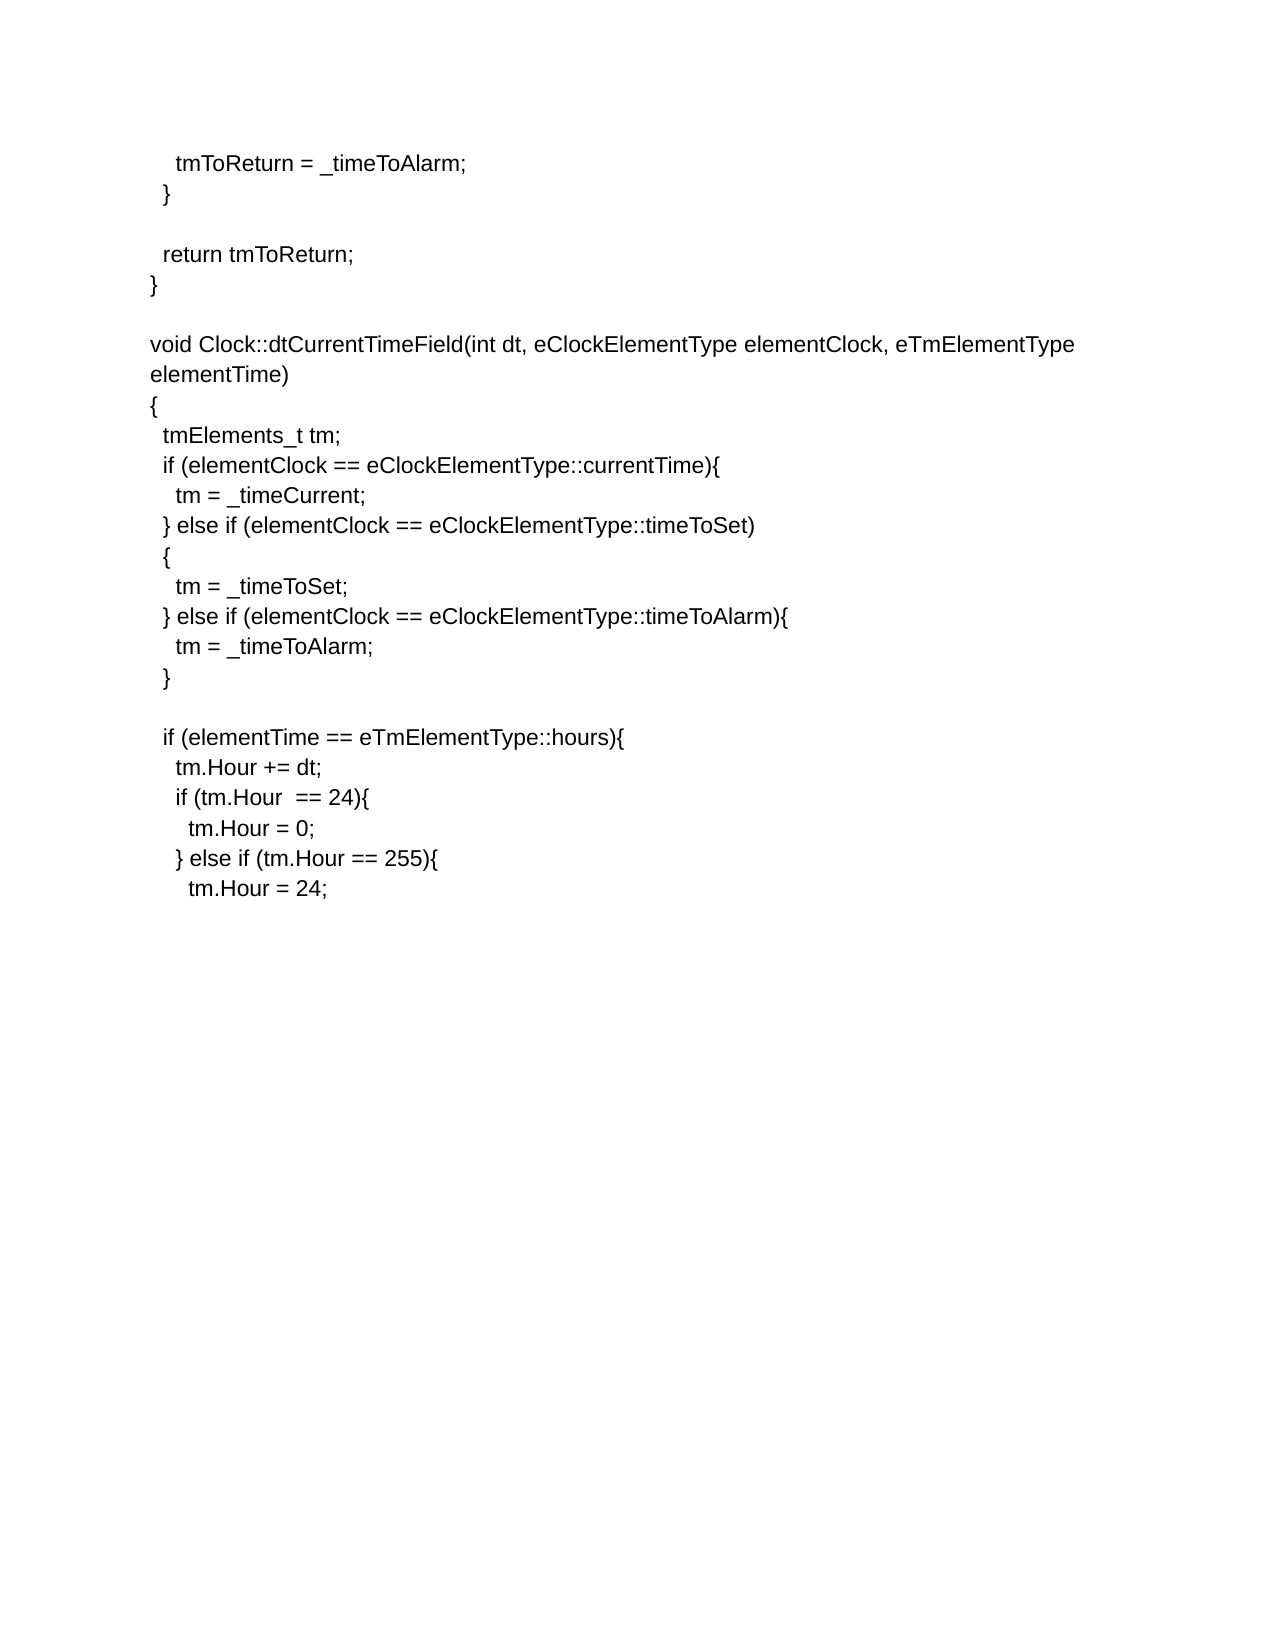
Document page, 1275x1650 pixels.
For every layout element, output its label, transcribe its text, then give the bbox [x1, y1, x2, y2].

text { [150, 543, 1125, 569]
text tmElements_t tm; [150, 422, 1125, 448]
text if (elementTime == eTmElementType::hours){ [150, 724, 1125, 750]
text } [150, 271, 1125, 297]
text } [150, 663, 1125, 690]
text return tmToReturn; [150, 241, 1125, 267]
text void Clock::dtCurrentTimeField(int dt, eClockElementType elementClock, eTmElementType elementTime) [150, 331, 1125, 388]
text tm = _timeToAlarm; [150, 633, 1125, 660]
text tm.Hour = 24; [150, 875, 1125, 901]
text tm.Hour = 0; [150, 814, 1125, 841]
text tmToReturn = _timeToAlarm; [150, 150, 1125, 176]
text } else if (elementClock == eClockElementType::timeToAlarm){ [150, 603, 1125, 629]
text tm.Hour += dt; [150, 754, 1125, 781]
text tm = _timeCurrent; [150, 482, 1125, 509]
text } else if (tm.Hour == 255){ [150, 845, 1125, 871]
text { [150, 392, 1125, 418]
text tm = _timeToSet; [150, 573, 1125, 599]
text if (elementClock == eClockElementType::currentTime){ [150, 452, 1125, 478]
text } [150, 180, 1125, 207]
text if (tm.Hour == 24){ [150, 784, 1125, 811]
text } else if (elementClock == eClockElementType::timeToSet) [150, 512, 1125, 539]
